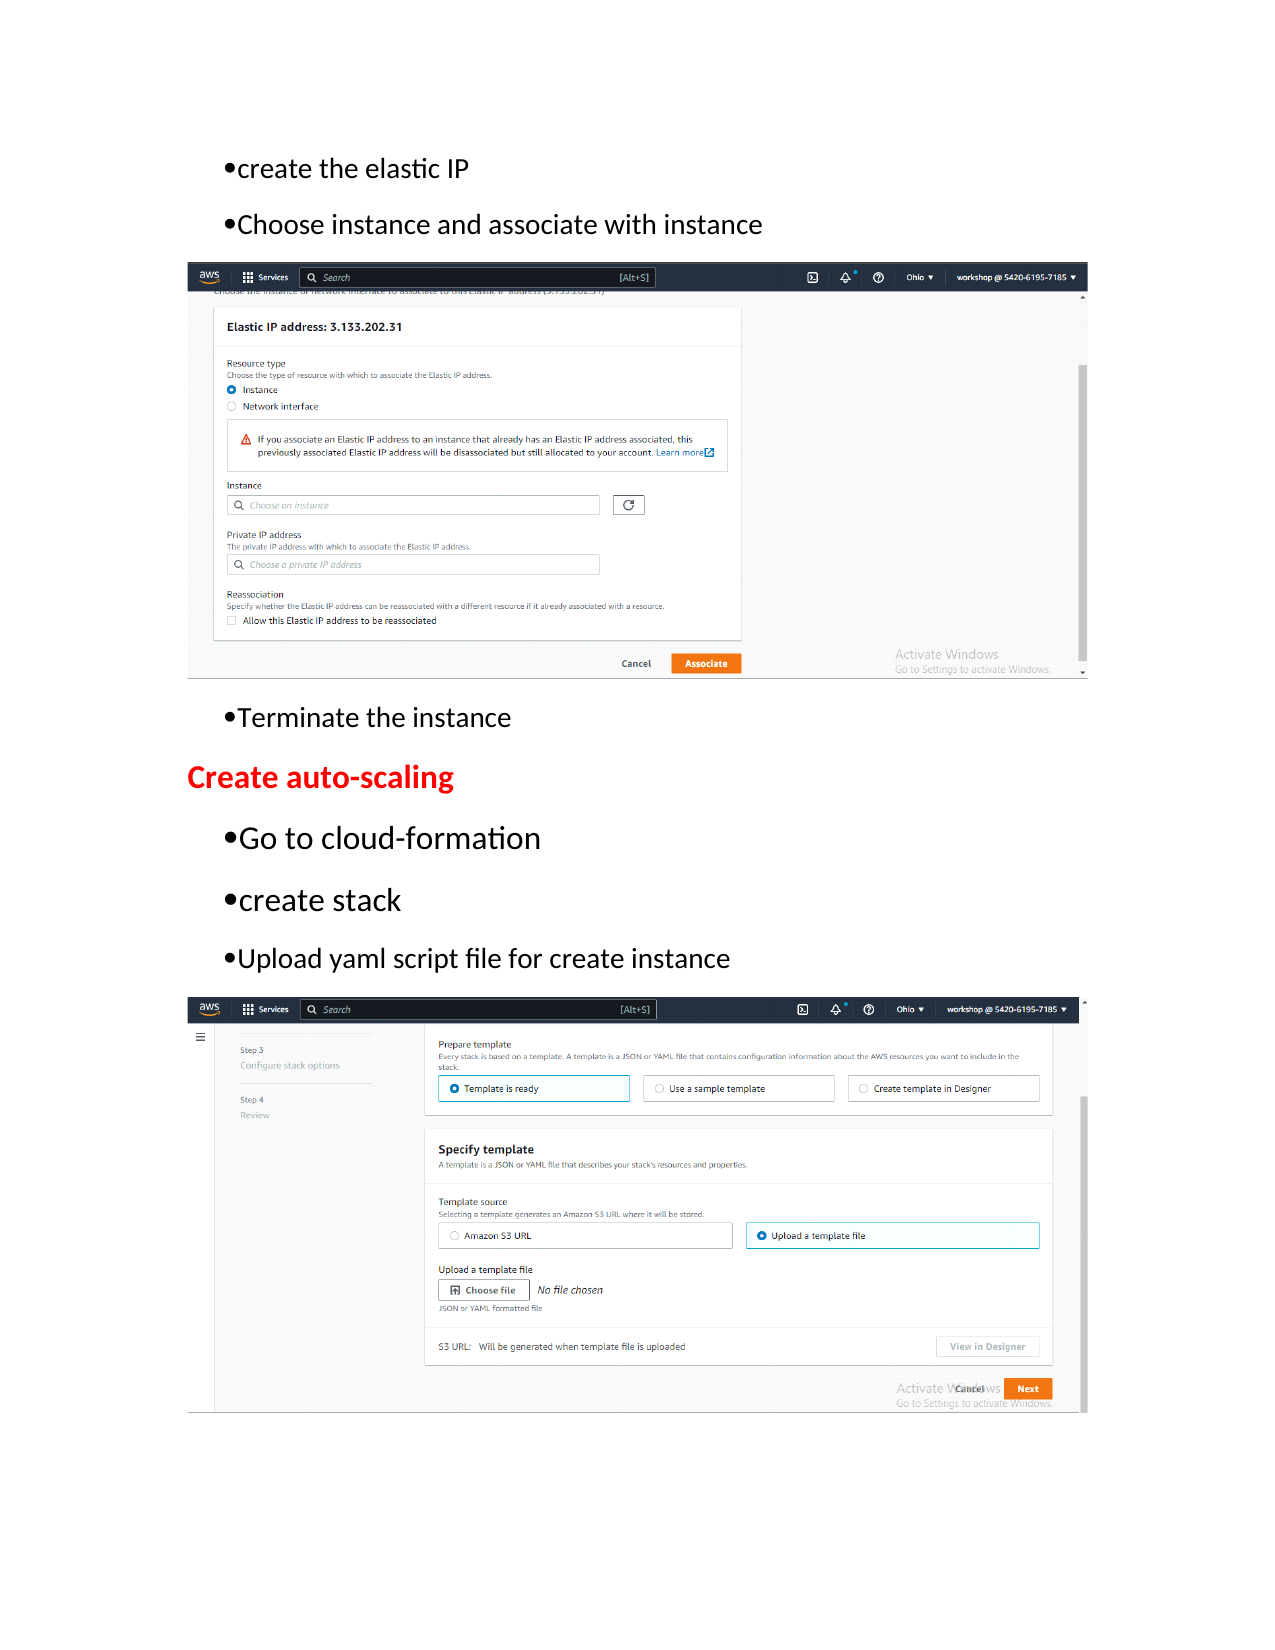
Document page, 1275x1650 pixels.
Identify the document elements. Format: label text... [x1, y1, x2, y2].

text Create auto-scaling [187, 756, 1087, 797]
list Go to cloud-formation [225, 817, 1087, 858]
list Terminate the instance [225, 699, 1087, 735]
list create the elastic IP [225, 150, 1087, 186]
list create stack [225, 879, 1087, 920]
list Upload yaml script file for create instance [225, 941, 1087, 976]
list Choose instance and associate with instance [225, 206, 1087, 242]
